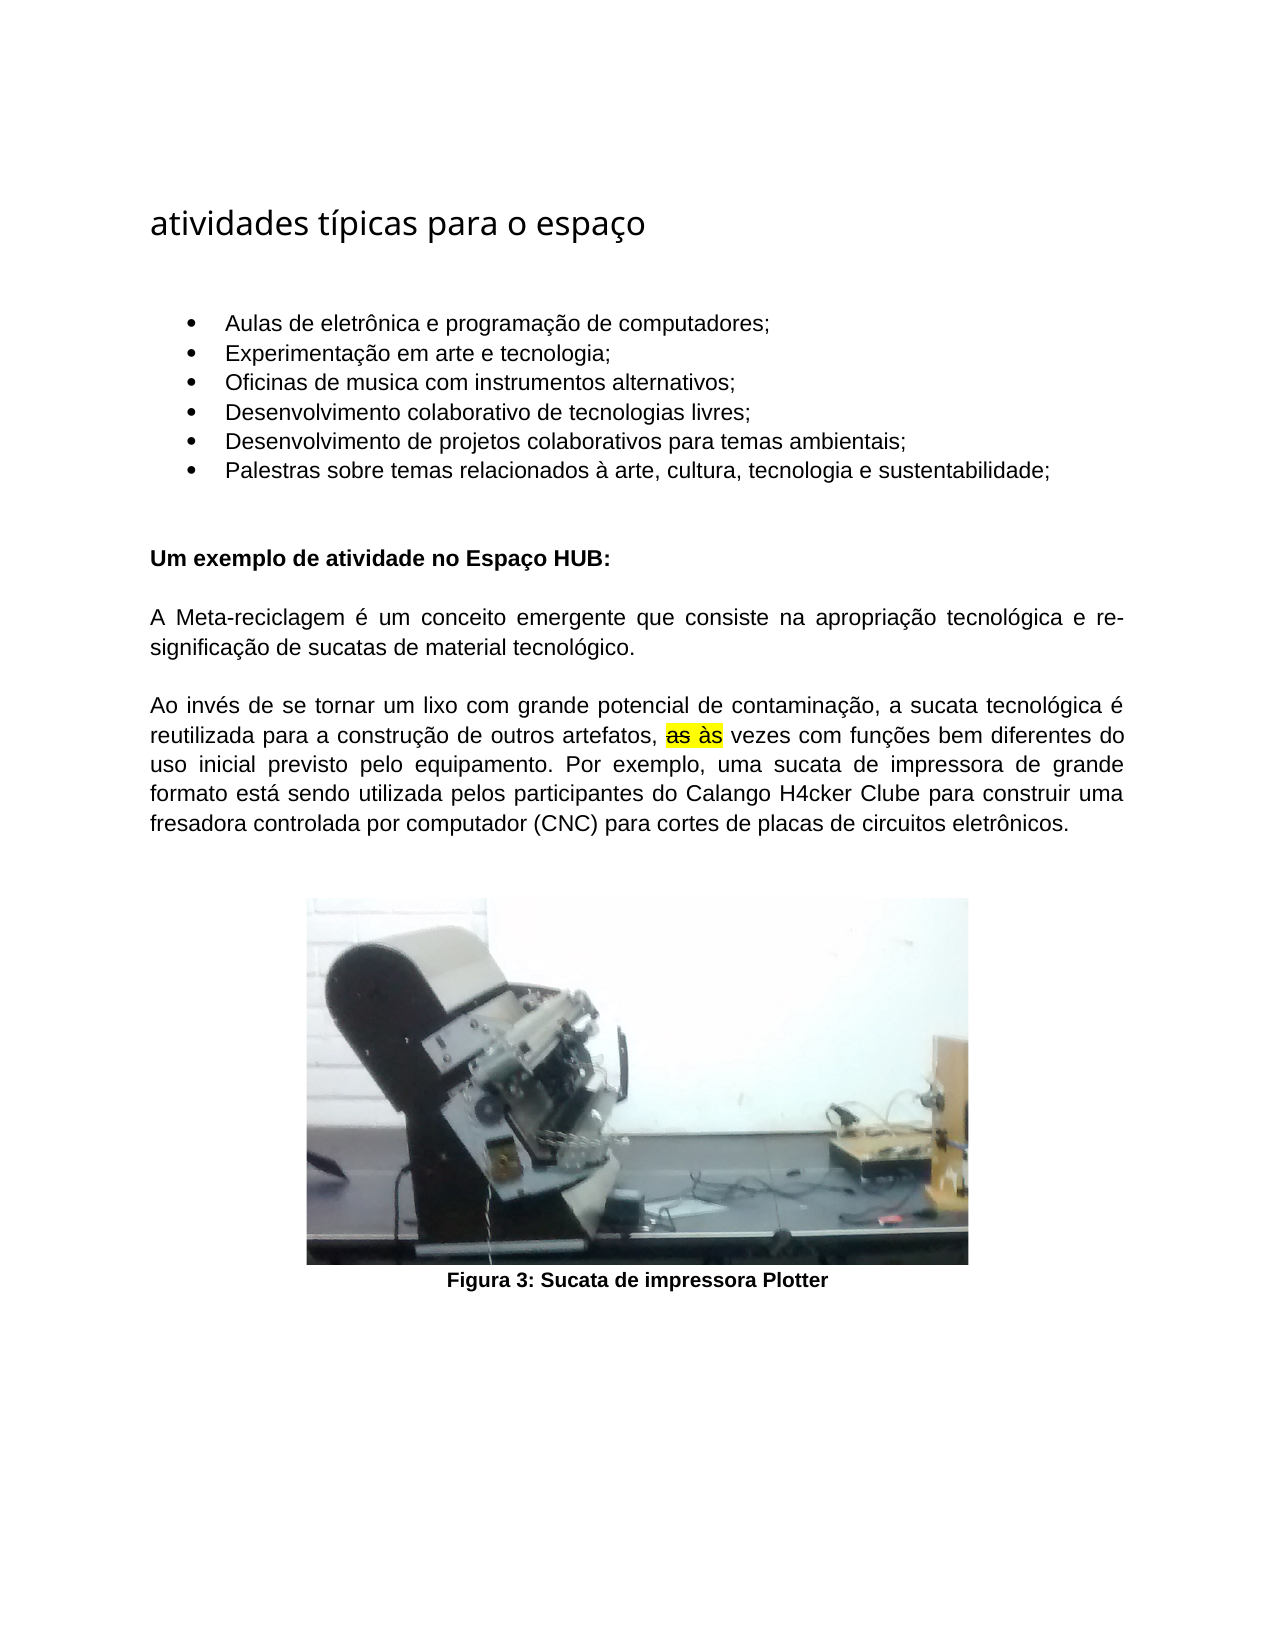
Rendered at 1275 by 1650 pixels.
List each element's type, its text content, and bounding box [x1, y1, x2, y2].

list Palestras sobre temas relacionados à arte, cultura, tecnologia e sustentabilidade; [187, 458, 1125, 484]
text A Meta-reciclagem é um conceito emergente que consiste na apropriação tecnológica e re-significação de sucatas de material tecnológico. [150, 605, 1125, 660]
text Figura 3: Sucata de impressora Plotter [150, 1268, 1125, 1292]
subtitle atividades típicas para o espaço [150, 200, 1125, 246]
picture [306, 898, 969, 1265]
text Ao invés de se tornar um lixo com grande potencial de contaminação, a sucata tecnológica é reutilizada para a construção de outros artefatos, as às vezes com funções bem diferentes do uso inicial previsto pelo equipamento. Por exemplo, uma sucata de impressora de grande formato está sendo utilizada pelos participantes do Calango H4cker Clube para construir uma fresadora controlada por computador (CNC) para cortes de placas de circuitos eletrônicos. [150, 693, 1125, 836]
list Desenvolvimento de projetos colaborativos para temas ambientais; [187, 429, 1125, 454]
text Um exemplo de atividade no Espaço HUB: [150, 546, 1125, 572]
list Desenvolvimento colaborativo de tecnologias livres; [187, 399, 1125, 425]
list Aulas de eletrônica e programação de computadores; [187, 311, 1125, 337]
list Oficinas de musica com instrumentos alternativos; [187, 370, 1125, 396]
list Experimentação em arte e tecnologia; [187, 341, 1125, 366]
